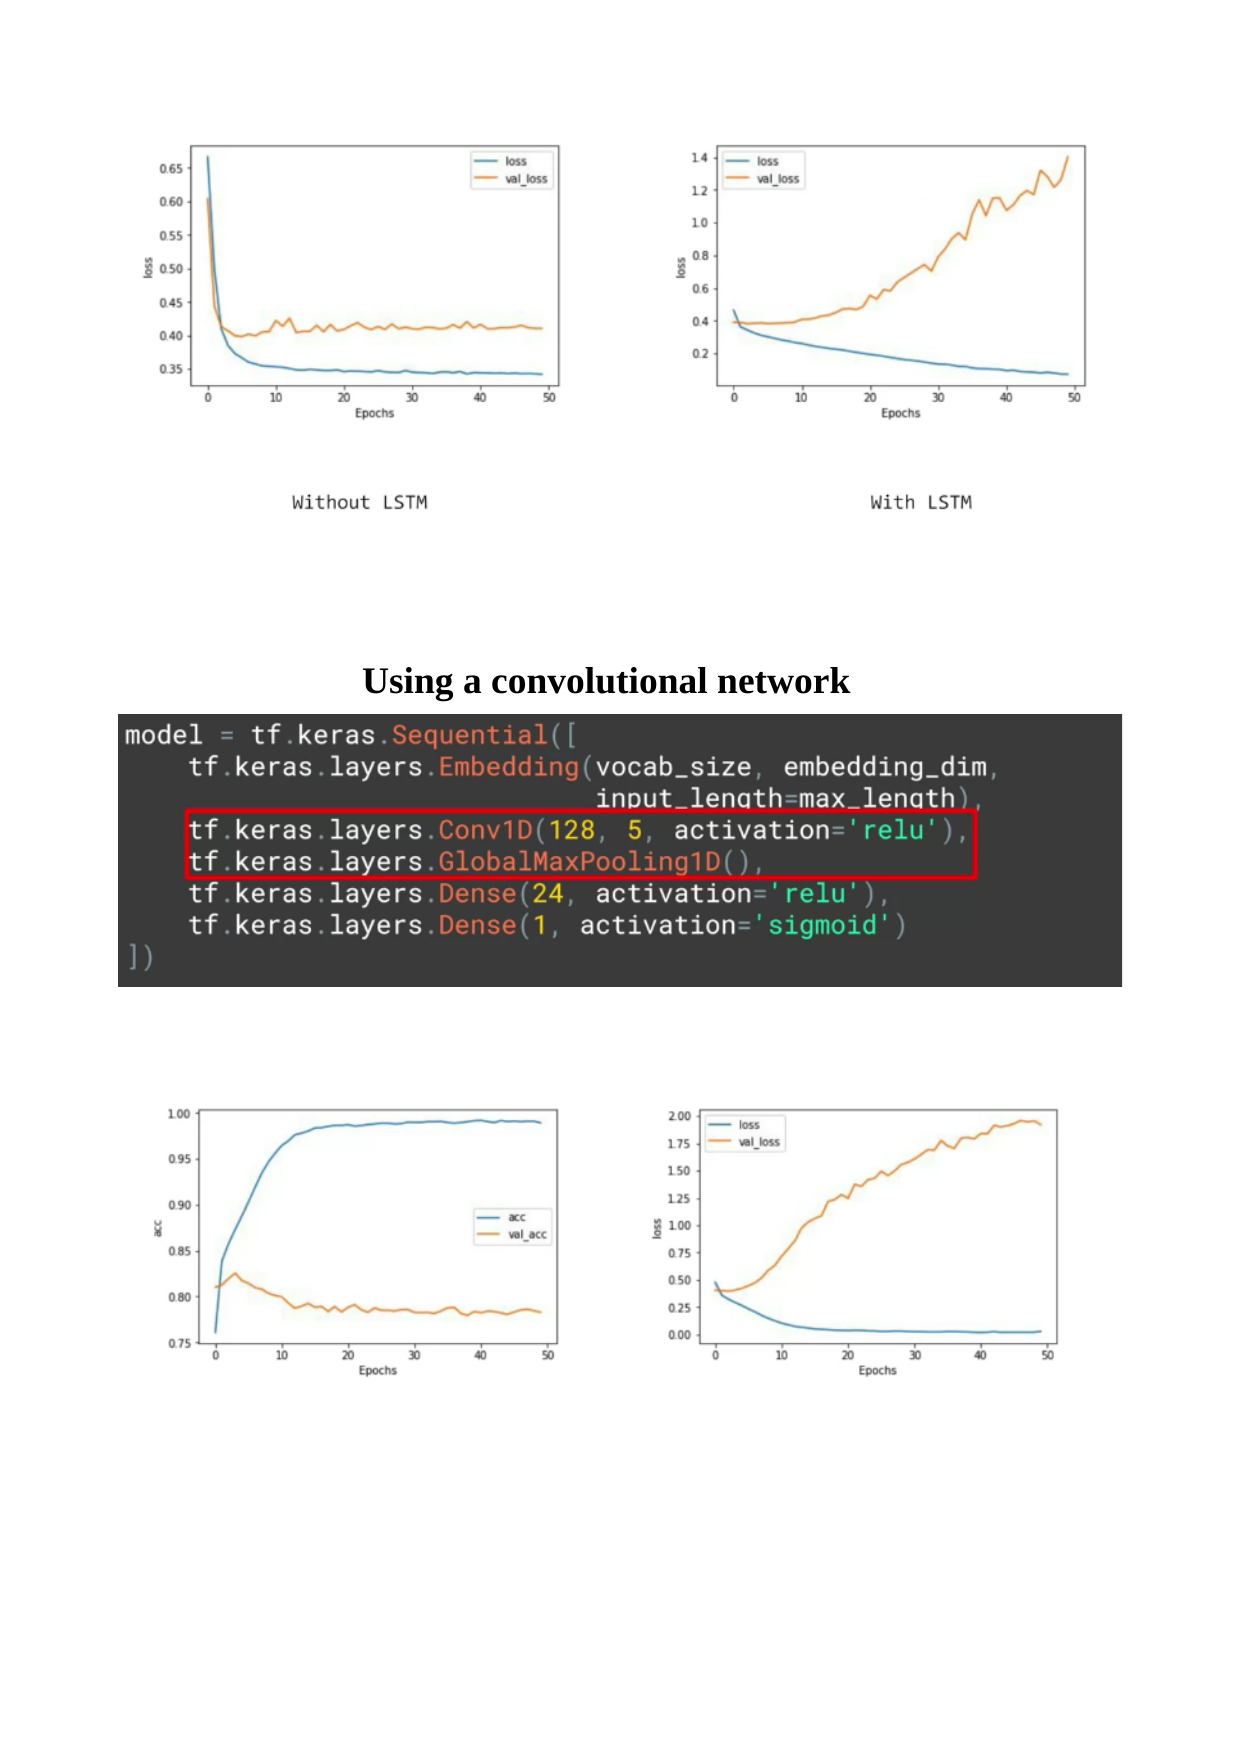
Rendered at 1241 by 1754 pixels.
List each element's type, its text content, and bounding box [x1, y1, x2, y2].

subtitle Using a convolutional network [118, 659, 1122, 702]
picture [118, 714, 1123, 987]
picture [118, 118, 1123, 535]
picture [118, 1086, 1123, 1401]
